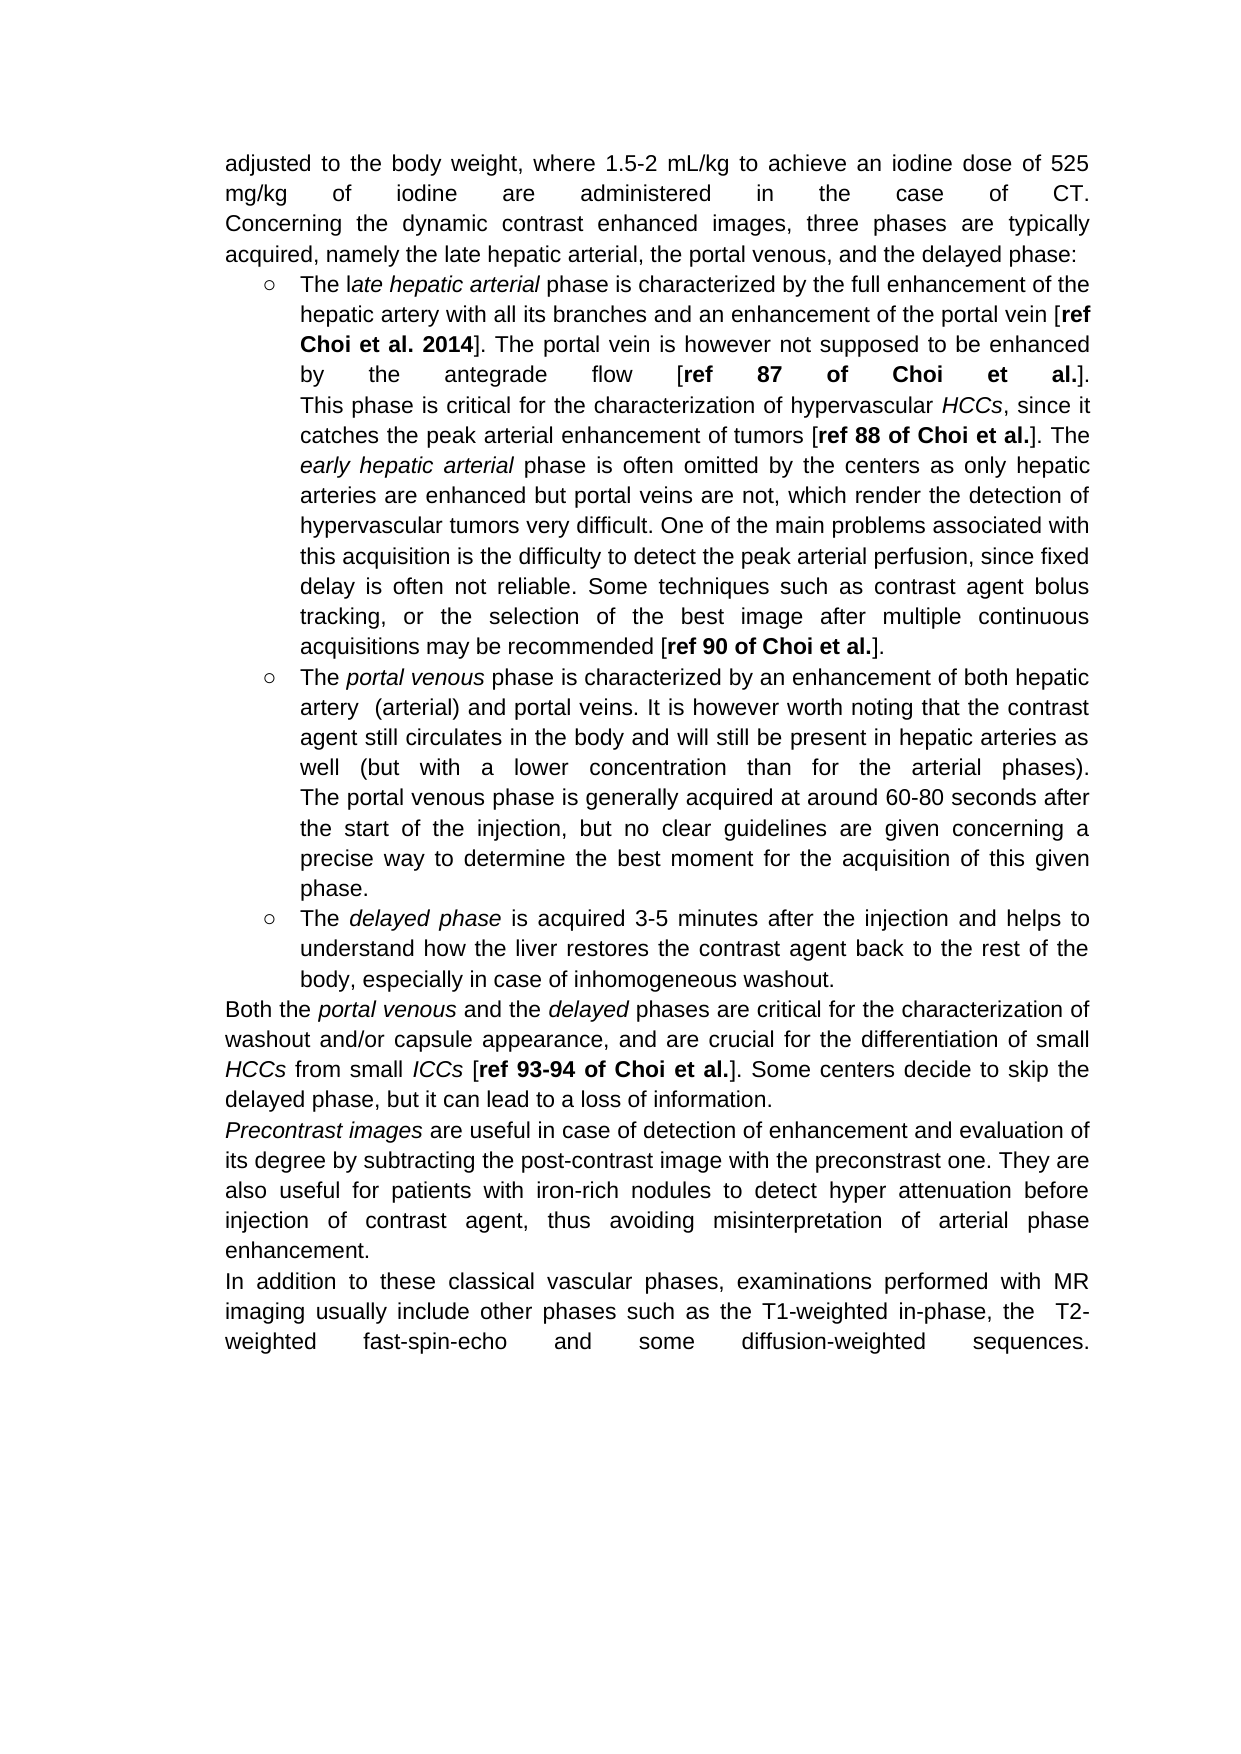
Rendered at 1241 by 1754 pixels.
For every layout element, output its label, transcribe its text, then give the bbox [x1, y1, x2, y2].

text Both the portal venous and the delayed phases are critical for the characterization of washout and/or capsule appearance, and are crucial for the differentiation of small HCCs from small ICCs [ref 93-94 of Choi et al.]. Some centers decide to skip the delayed phase, but it can lead to a loss of information. [225, 996, 1090, 1113]
list The portal venous phase is characterized by an enhancement of both hepatic artery (arterial) and portal veins. It is however worth noting that the contrast agent still circulates in the body and will still be present in hepatic arteries as well (but with a lower concentration than for the arterial phases). The portal venous phase is generally acquired at around 60-80 seconds after the start of the injection, but no clear guidelines are given concerning a precise way to determine the best moment for the acquisition of this given phase. [262, 663, 1090, 901]
list The late hepatic arterial phase is characterized by the full enhancement of the hepatic artery with all its branches and an enhancement of the portal vein [ref Choi et al. 2014]. The portal vein is however not supposed to be enhanced by the antegrade flow [ref 87 of Choi et al.]. This phase is critical for the characterization of hypervascular HCCs, since it catches the peak arterial enhancement of tumors [ref 88 of Choi et al.]. The early hepatic arterial phase is often omitted by the centers as only hepatic arteries are enhanced but portal veins are not, which render the detection of hypervascular tumors very difficult. One of the main problems associated with this acquisition is the difficulty to detect the peak arterial perfusion, since fixed delay is often not reliable. Some techniques such as contrast agent bolus tracking, or the selection of the best image after multiple continuous acquisitions may be recommended [ref 90 of Choi et al.]. [262, 271, 1090, 660]
list The delayed phase is acquired 3-5 minutes after the injection and helps to understand how the liver restores the contrast agent back to the rest of the body, especially in case of inhomogeneous washout. [262, 905, 1090, 992]
list adjusted to the body weight, where 1.5-2 mL/kg to achieve an iodine dose of 525 mg/kg of iodine are administered in the case of CT. Concerning the dynamic contrast enhanced images, three phases are typically acquired, namely the late hepatic arterial, the portal venous, and the delayed phase: [187, 150, 1090, 267]
text Precontrast images are useful in case of detection of enhancement and evaluation of its degree by subtracting the post-contrast image with the preconstrast one. They are also useful for patients with iron-rich nodules to detect hyper attenuation before injection of contrast agent, thus avoiding misinterpretation of arterial phase enhancement. In addition to these classical vascular phases, examinations performed with MR imaging usually include other phases such as the T1-weighted in-phase, the T2-weighted fast-spin-echo and some diffusion-weighted sequences. [225, 1117, 1090, 1354]
